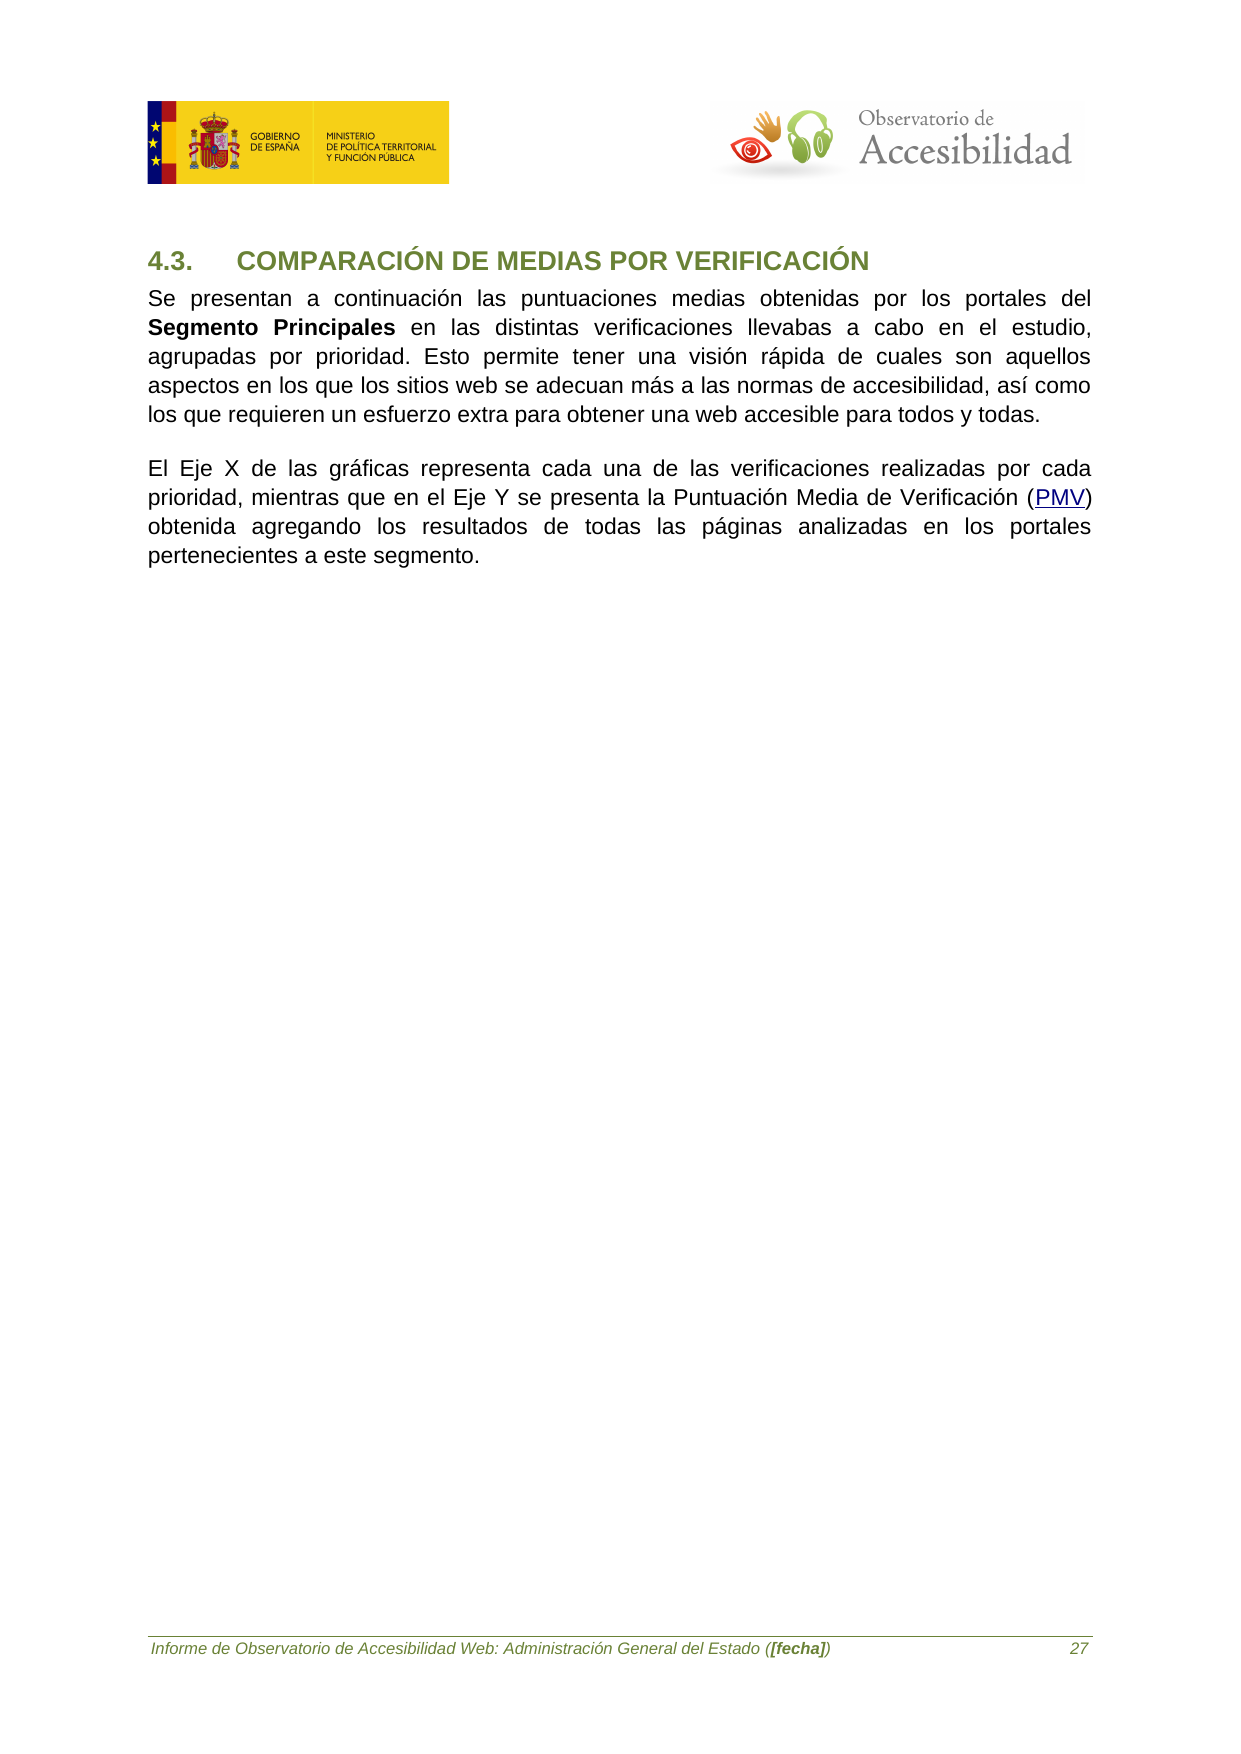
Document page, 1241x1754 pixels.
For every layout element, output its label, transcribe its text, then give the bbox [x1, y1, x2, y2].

text Se presentan a continuación las puntuaciones medias obtenidas por los portales del Segmento Principales en las distintas verificaciones llevabas a cabo en el estudio, agrupadas por prioridad. Esto permite tener una visión rápida de cuales son aquellos aspectos en los que los sitios web se adecuan más a las normas de accesibilidad, así como los que requieren un esfuerzo extra para obtener una web accesible para todos y todas. [148, 285, 1092, 427]
text El Eje X de las gráficas representa cada una de las verificaciones realizadas por cada prioridad, mientras que en el Eje Y se presenta la Puntuación Media de Verificación (PMV) obtenida agregando los resultados de todas las páginas analizadas en los portales pertenecientes a este segmento. [148, 455, 1092, 568]
picture [710, 101, 1086, 184]
picture [147, 101, 450, 184]
subtitle Comparación de medias por verificación [148, 245, 1092, 276]
